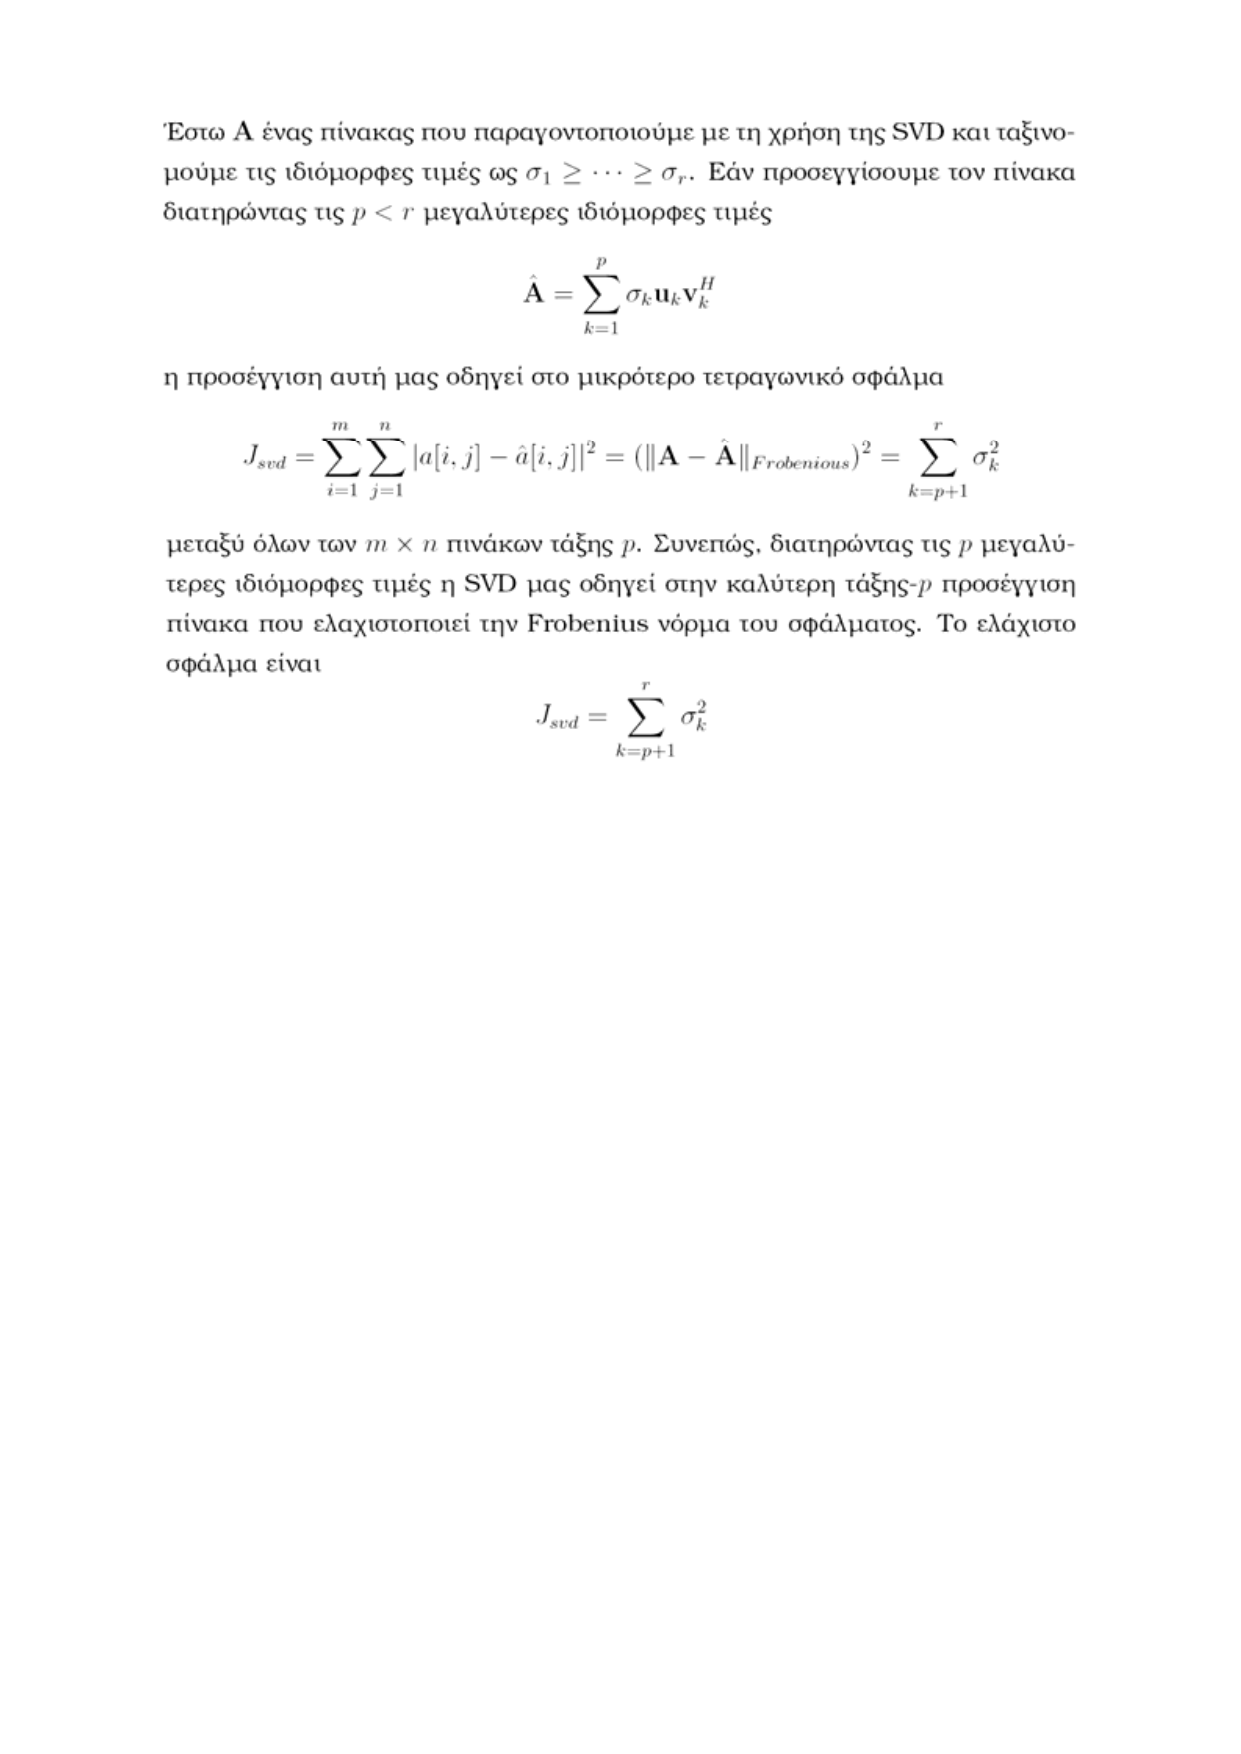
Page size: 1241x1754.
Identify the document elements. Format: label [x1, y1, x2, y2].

picture [159, 118, 1082, 765]
